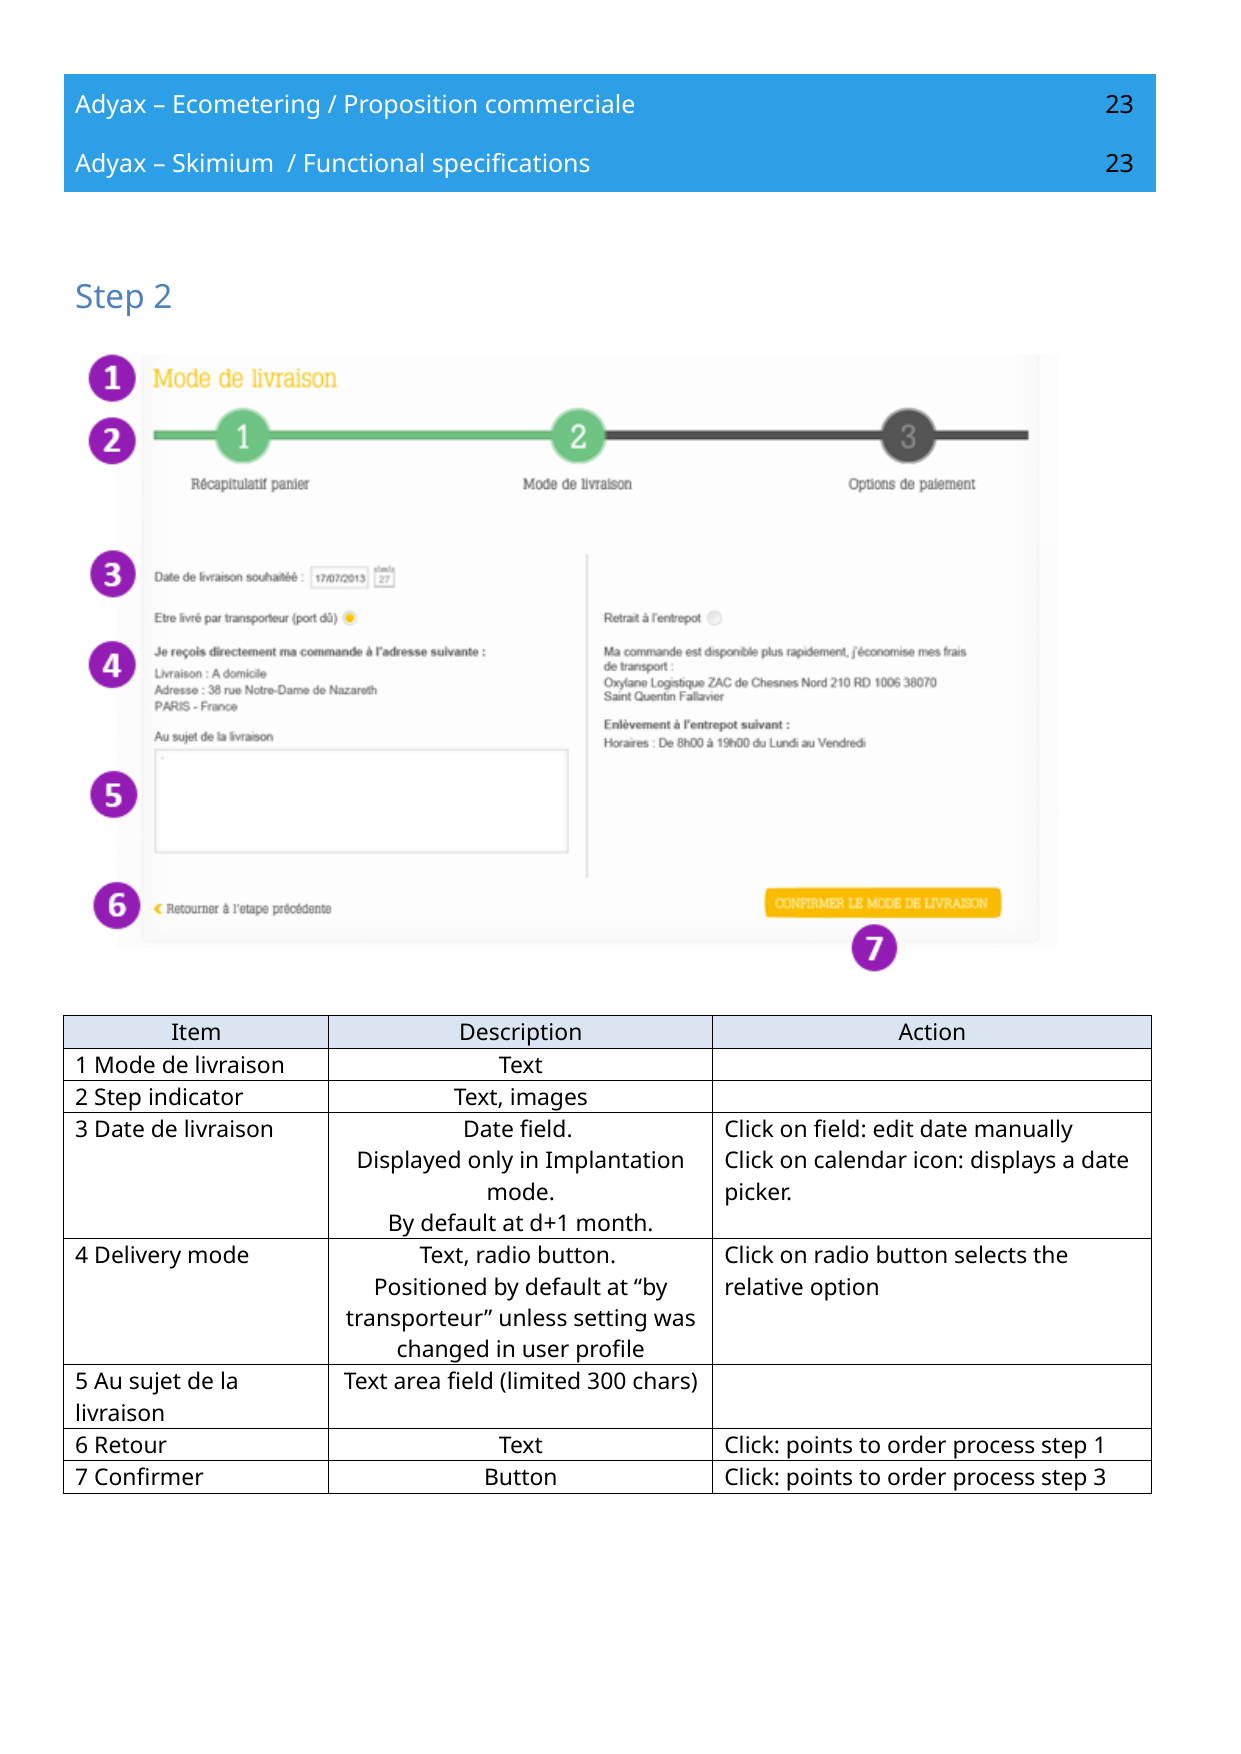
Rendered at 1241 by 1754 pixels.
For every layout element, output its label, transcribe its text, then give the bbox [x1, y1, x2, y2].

table_cell 1 Mode de livraison [64, 1049, 328, 1080]
table_cell Date field. Displayed only in Implantation mode. By default at d+1 month. [329, 1113, 712, 1238]
table_cell 5 Au sujet de la livraison [64, 1365, 328, 1428]
table_cell 4 Delivery mode [64, 1239, 328, 1364]
picture [75, 330, 1060, 995]
table_cell Text, radio button. Positioned by default at “by transporteur” unless setting was changed in user profile [329, 1239, 712, 1364]
table_cell Click on radio button selects the relative option [713, 1239, 1151, 1364]
table_cell Click: points to order process step 3 [713, 1461, 1151, 1492]
table_cell [713, 1365, 1151, 1428]
table_cell 7 Confirmer [64, 1461, 328, 1492]
table_cell 6 Retour [64, 1429, 328, 1460]
table_header Description [329, 1016, 712, 1048]
table_header Action [713, 1016, 1151, 1048]
table_cell Text [329, 1049, 712, 1080]
table_header Item [64, 1016, 328, 1048]
table_cell Button [329, 1461, 712, 1492]
table_cell [713, 1049, 1151, 1080]
subtitle Step 2 [75, 272, 1165, 318]
table_cell Text area field (limited 300 chars) [329, 1365, 712, 1428]
table_cell 3 Date de livraison [64, 1113, 328, 1238]
table_cell Text, images [329, 1081, 712, 1112]
table_cell Click on field: edit date manually Click on calendar icon: displays a date picker. [713, 1113, 1151, 1238]
table_cell Click: points to order process step 1 [713, 1429, 1151, 1460]
table_cell 2 Step indicator [64, 1081, 328, 1112]
table_cell Text [329, 1429, 712, 1460]
table_cell [713, 1081, 1151, 1112]
